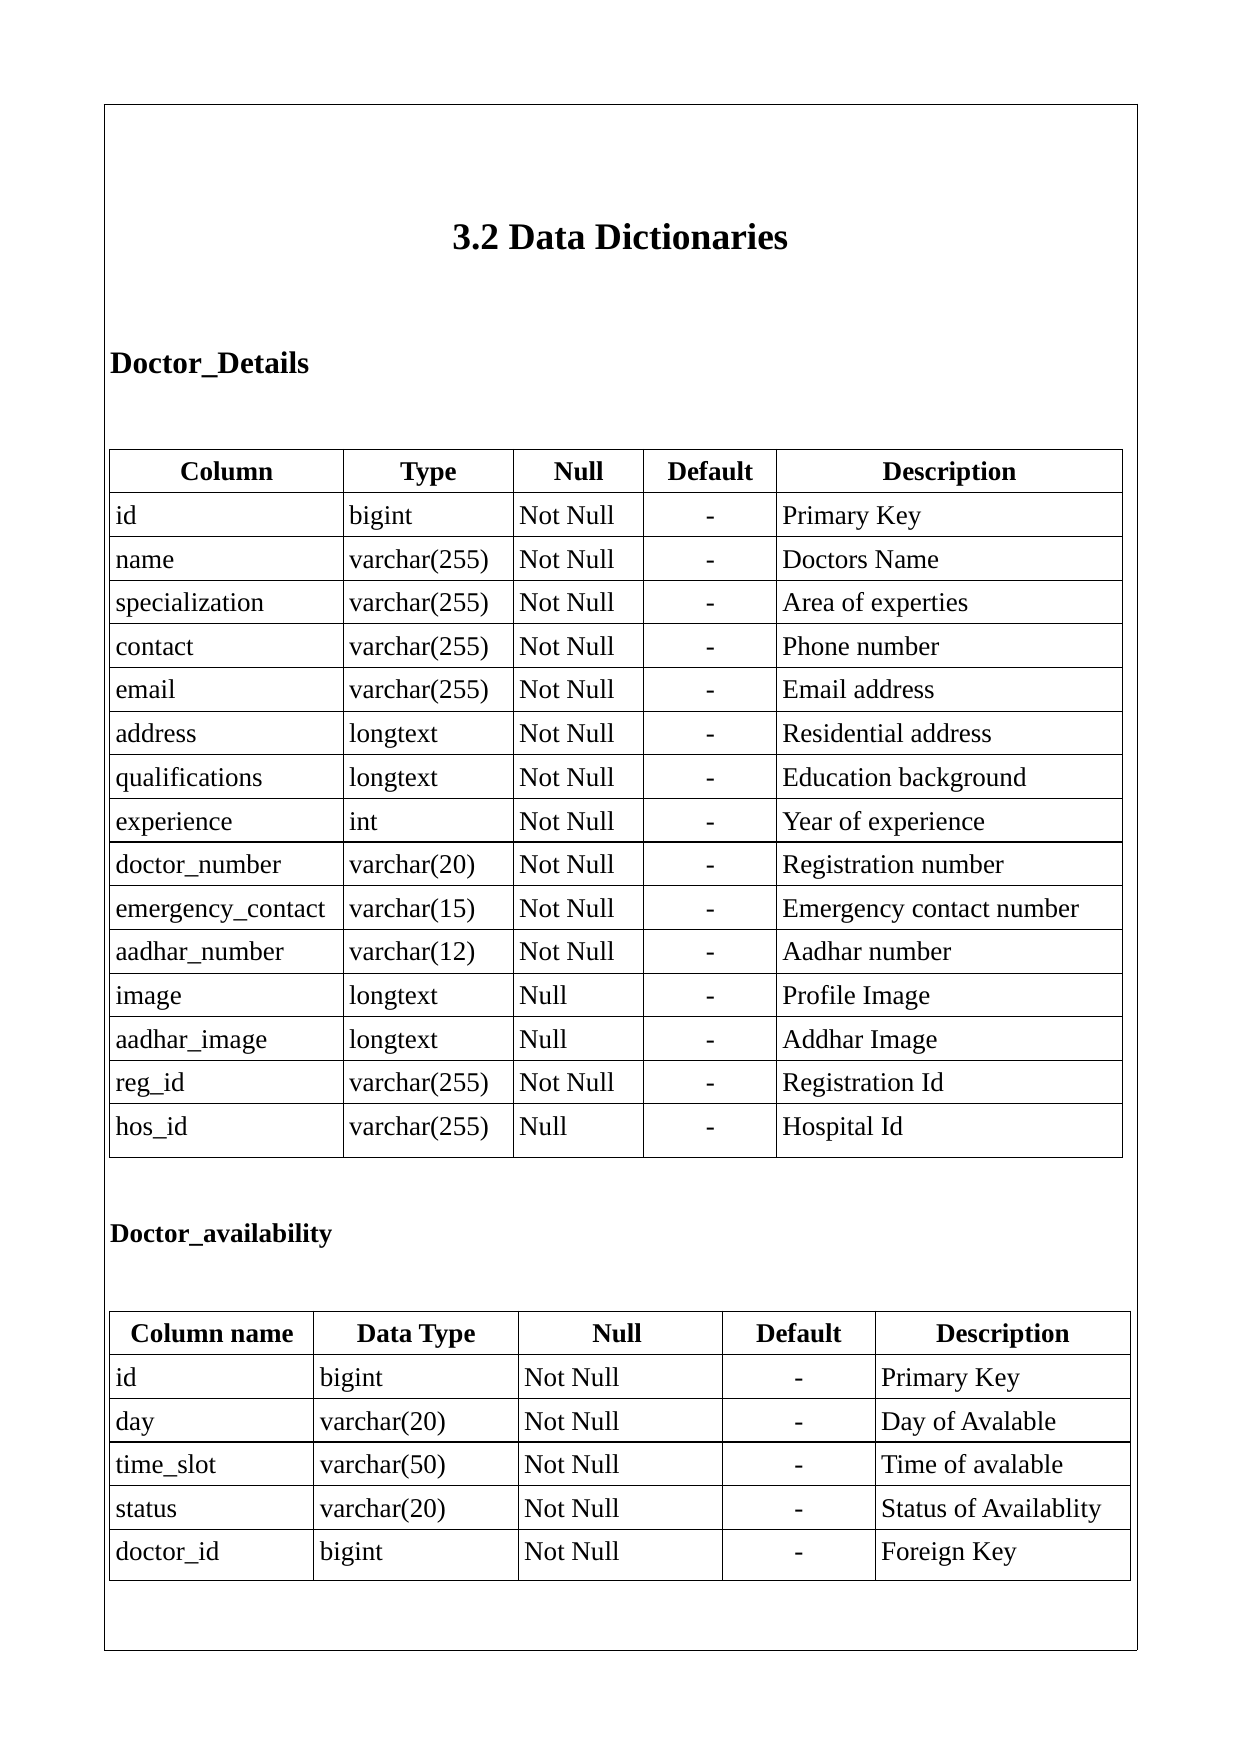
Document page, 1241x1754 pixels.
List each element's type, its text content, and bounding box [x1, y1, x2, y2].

table_header Description [777, 450, 1122, 492]
table_cell Null [514, 1017, 643, 1060]
table_cell Not Null [514, 799, 643, 841]
table_cell specialization [110, 581, 343, 623]
table_cell - [723, 1399, 875, 1441]
table_cell status [110, 1486, 313, 1529]
table_cell Addhar Image [777, 1017, 1122, 1060]
table_cell hos_id [110, 1104, 343, 1157]
text 3.2 Data Dictionaries [110, 215, 1131, 258]
table_cell - [644, 886, 776, 929]
table_cell - [723, 1530, 875, 1579]
table_header Data Type [314, 1312, 518, 1354]
table_cell longtext [344, 755, 513, 798]
table_cell varchar(20) [344, 843, 513, 885]
text Doctor_Details [110, 344, 1131, 380]
table_cell Profile Image [777, 974, 1122, 1016]
table_cell - [644, 799, 776, 841]
table_cell id [110, 1355, 313, 1398]
table_header Default [723, 1312, 875, 1354]
table_cell Area of experties [777, 581, 1122, 623]
table_cell - [644, 537, 776, 579]
table_cell - [644, 843, 776, 885]
table_cell Not Null [519, 1530, 722, 1579]
table_cell Registration Id [777, 1061, 1122, 1103]
table_header Default [644, 450, 776, 492]
table_cell Status of Availablity [876, 1486, 1130, 1529]
table_cell Not Null [514, 843, 643, 885]
table_cell - [644, 493, 776, 536]
table_cell Not Null [519, 1443, 722, 1485]
table_cell - [723, 1486, 875, 1529]
table_cell Primary Key [876, 1355, 1130, 1398]
table_header Type [344, 450, 513, 492]
table_cell doctor_id [110, 1530, 313, 1579]
table_cell day [110, 1399, 313, 1441]
table_cell aadhar_image [110, 1017, 343, 1060]
table_header Description [876, 1312, 1130, 1354]
table_cell Not Null [519, 1355, 722, 1398]
table_cell doctor_number [110, 843, 343, 885]
table_cell Residential address [777, 712, 1122, 754]
table_cell - [644, 1061, 776, 1103]
table_cell bigint [314, 1530, 518, 1579]
table_cell - [644, 712, 776, 754]
table_cell - [644, 624, 776, 667]
table_cell Foreign Key [876, 1530, 1130, 1579]
table_cell time_slot [110, 1443, 313, 1485]
table_cell Year of experience [777, 799, 1122, 841]
table_cell Not Null [514, 537, 643, 579]
table_cell - [644, 1017, 776, 1060]
table_cell Emergency contact number [777, 886, 1122, 929]
text Doctor_availability [110, 1217, 1131, 1248]
table_cell bigint [314, 1355, 518, 1398]
table_cell int [344, 799, 513, 841]
table_cell email [110, 668, 343, 711]
table_cell - [644, 581, 776, 623]
table_cell Not Null [514, 1061, 643, 1103]
table_cell varchar(12) [344, 930, 513, 972]
table_cell Aadhar number [777, 930, 1122, 972]
table_header Column [110, 450, 343, 492]
table_cell Registration number [777, 843, 1122, 885]
table_cell Not Null [514, 712, 643, 754]
table_header Null [519, 1312, 722, 1354]
table_cell aadhar_number [110, 930, 343, 972]
table_cell emergency_contact [110, 886, 343, 929]
table_cell longtext [344, 712, 513, 754]
table_cell - [723, 1443, 875, 1485]
table_cell Null [514, 1104, 643, 1157]
table_cell id [110, 493, 343, 536]
table_cell Not Null [514, 624, 643, 667]
table_cell longtext [344, 974, 513, 1016]
table_cell - [644, 930, 776, 972]
table_cell Not Null [514, 581, 643, 623]
table_header Null [514, 450, 643, 492]
table_cell Email address [777, 668, 1122, 711]
table_cell Not Null [514, 668, 643, 711]
table_cell experience [110, 799, 343, 841]
table_cell Hospital Id [777, 1104, 1122, 1157]
table_cell - [644, 1104, 776, 1157]
table_cell Not Null [519, 1399, 722, 1441]
table_cell varchar(255) [344, 1104, 513, 1157]
table_cell longtext [344, 1017, 513, 1060]
table_cell varchar(20) [314, 1486, 518, 1529]
table_cell Not Null [519, 1486, 722, 1529]
table_cell varchar(255) [344, 537, 513, 579]
table_cell varchar(255) [344, 624, 513, 667]
table_cell Not Null [514, 930, 643, 972]
table_cell - [723, 1355, 875, 1398]
table_cell - [644, 668, 776, 711]
table_cell varchar(255) [344, 668, 513, 711]
table_cell varchar(20) [314, 1399, 518, 1441]
table_cell - [644, 974, 776, 1016]
table_cell varchar(255) [344, 1061, 513, 1103]
table_cell Null [514, 974, 643, 1016]
table_cell Phone number [777, 624, 1122, 667]
table_cell - [644, 755, 776, 798]
table_cell varchar(50) [314, 1443, 518, 1485]
table_cell contact [110, 624, 343, 667]
table_cell bigint [344, 493, 513, 536]
table_cell image [110, 974, 343, 1016]
table_cell Not Null [514, 493, 643, 536]
table_cell Doctors Name [777, 537, 1122, 579]
table_cell Not Null [514, 755, 643, 798]
table_cell Education background [777, 755, 1122, 798]
table_cell varchar(15) [344, 886, 513, 929]
table_cell reg_id [110, 1061, 343, 1103]
table_cell name [110, 537, 343, 579]
table_cell Day of Avalable [876, 1399, 1130, 1441]
table_cell qualifications [110, 755, 343, 798]
table_header Column name [110, 1312, 313, 1354]
table_cell Primary Key [777, 493, 1122, 536]
table_cell Time of avalable [876, 1443, 1130, 1485]
table_cell Not Null [514, 886, 643, 929]
table_cell address [110, 712, 343, 754]
table_cell varchar(255) [344, 581, 513, 623]
